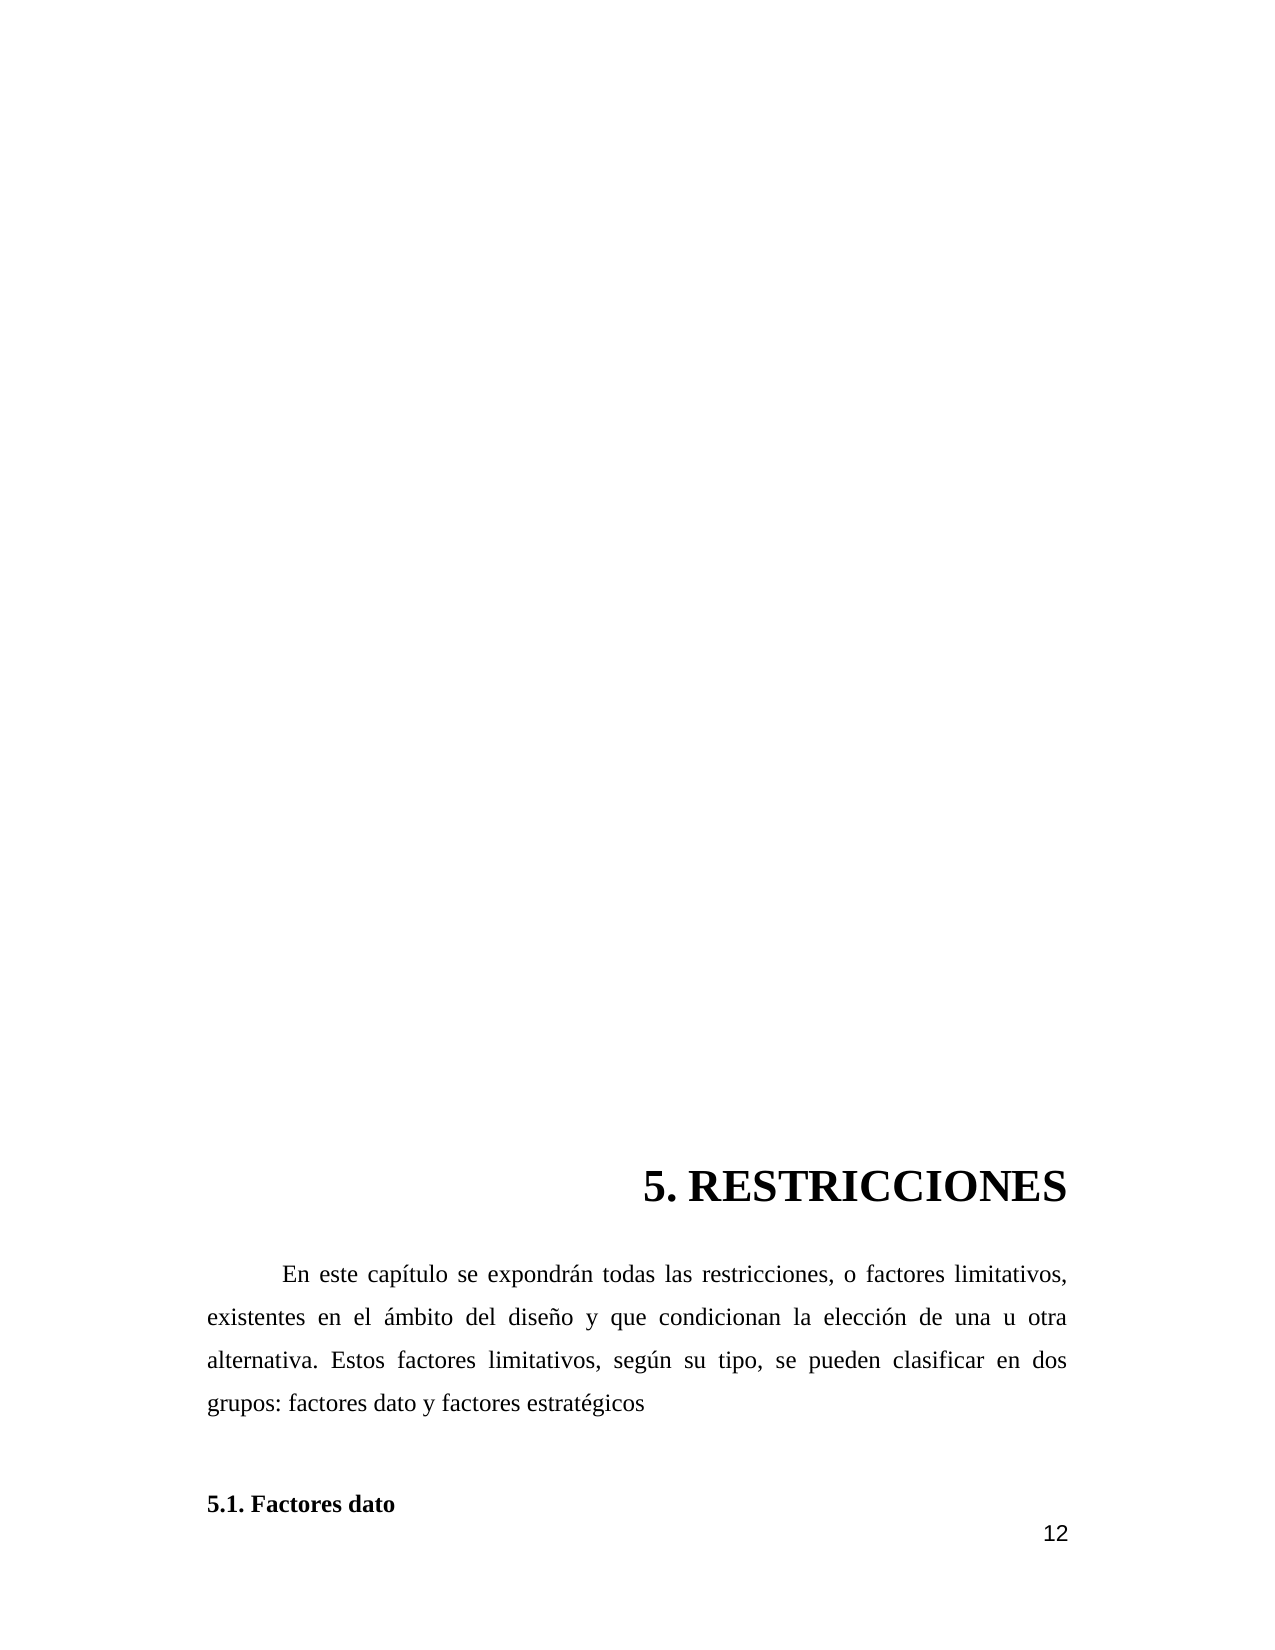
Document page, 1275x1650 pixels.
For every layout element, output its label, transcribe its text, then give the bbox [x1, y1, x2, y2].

text 5. RESTRICCIONES [207, 1159, 1068, 1211]
text 5.1. Factores dato [207, 1489, 1068, 1518]
text En este capítulo se expondrán todas las restricciones, o factores limitativos, existentes en el ámbito del diseño y que condicionan la elección de una u otra alternativa. Estos factores limitativos, según su tipo, se pueden clasificar en dos grupos: factores dato y factores estratégicos [207, 1259, 1068, 1417]
